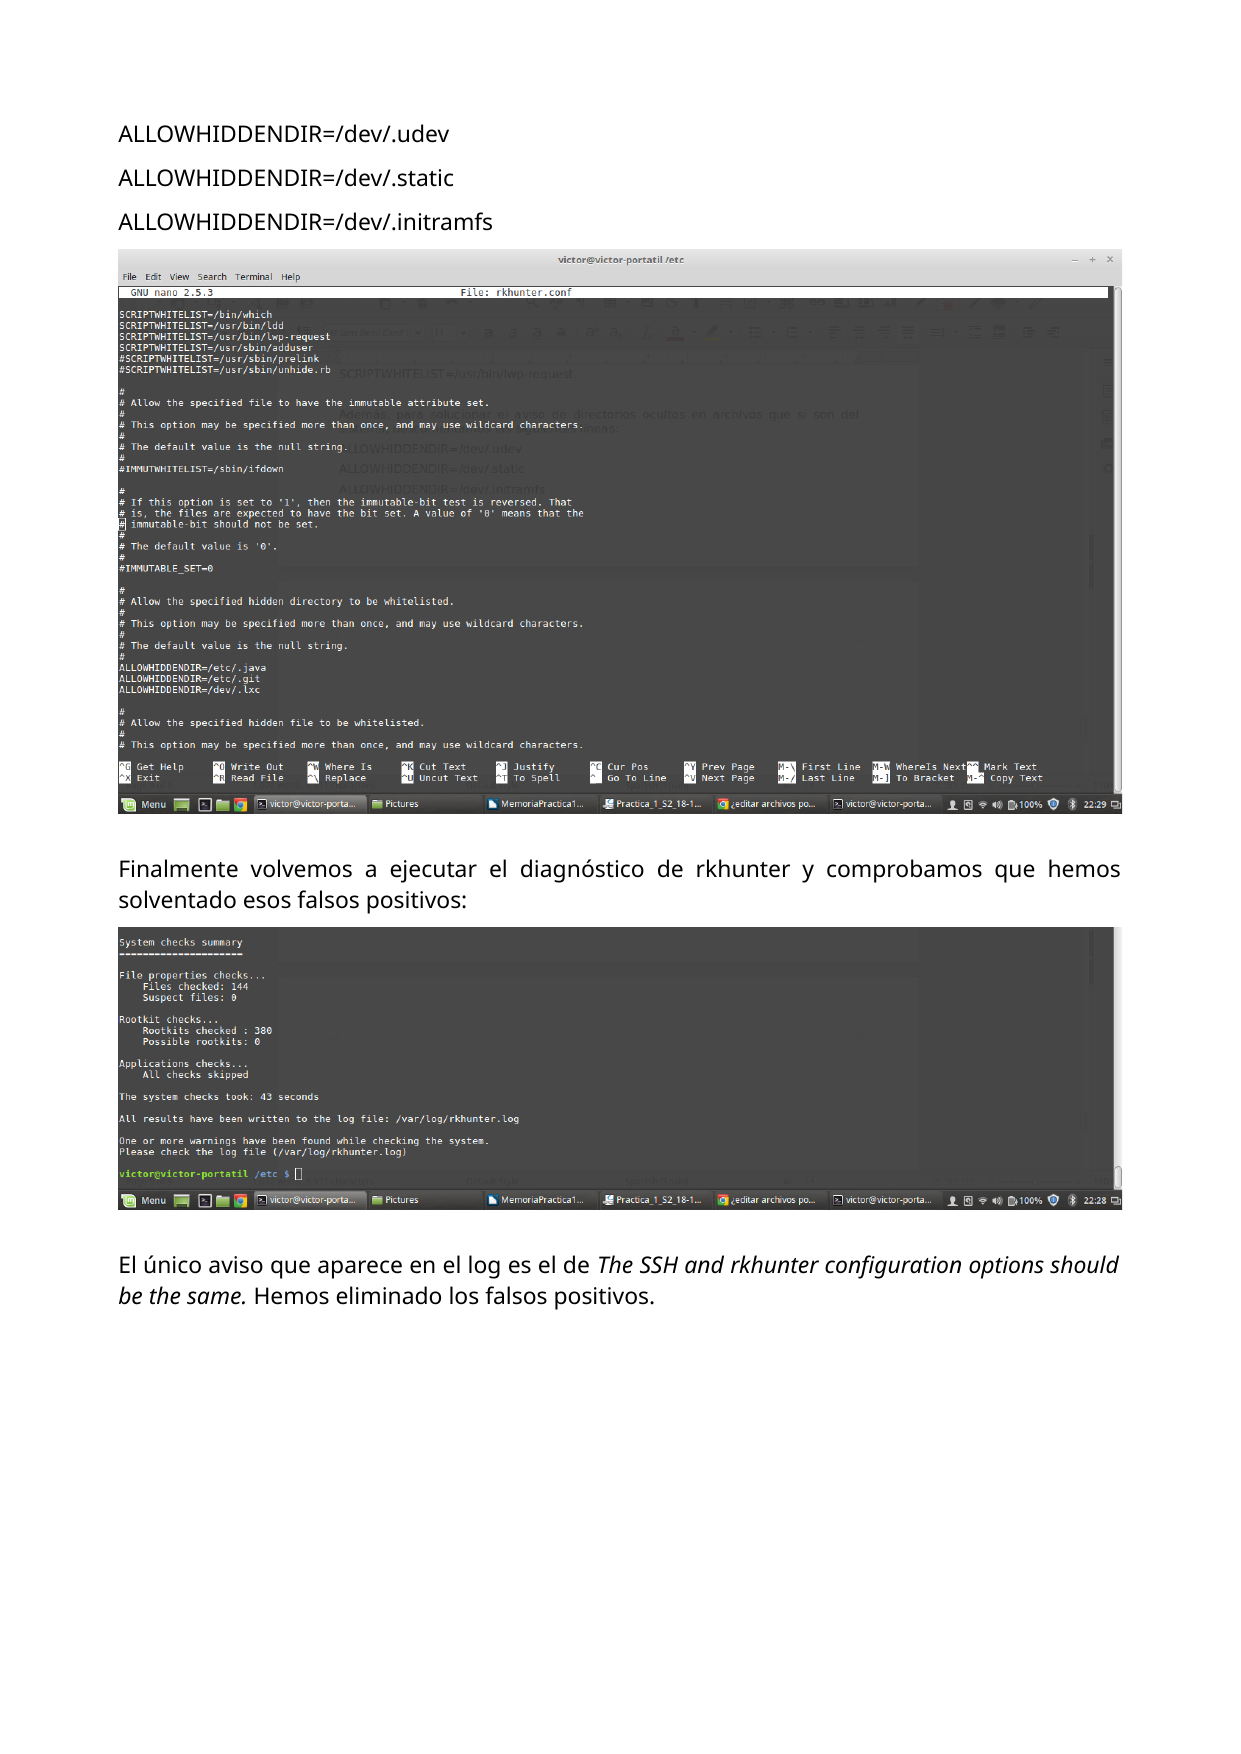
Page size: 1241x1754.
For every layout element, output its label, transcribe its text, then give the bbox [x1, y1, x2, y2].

text ALLOWHIDDENDIR=/dev/.udev [118, 118, 1122, 149]
picture [118, 927, 1123, 1210]
text ALLOWHIDDENDIR=/dev/.static [118, 162, 1122, 193]
text El único aviso que aparece en el log es el de The SSH and rkhunter configuration options should be the same. Hemos eliminado los falsos positivos. [118, 1249, 1122, 1311]
text Finalmente volvemos a ejecutar el diagnóstico de rkhunter y comprobamos que hemos solventado esos falsos positivos: [118, 853, 1122, 915]
text ALLOWHIDDENDIR=/dev/.initramfs [118, 206, 1122, 237]
picture [118, 249, 1123, 814]
